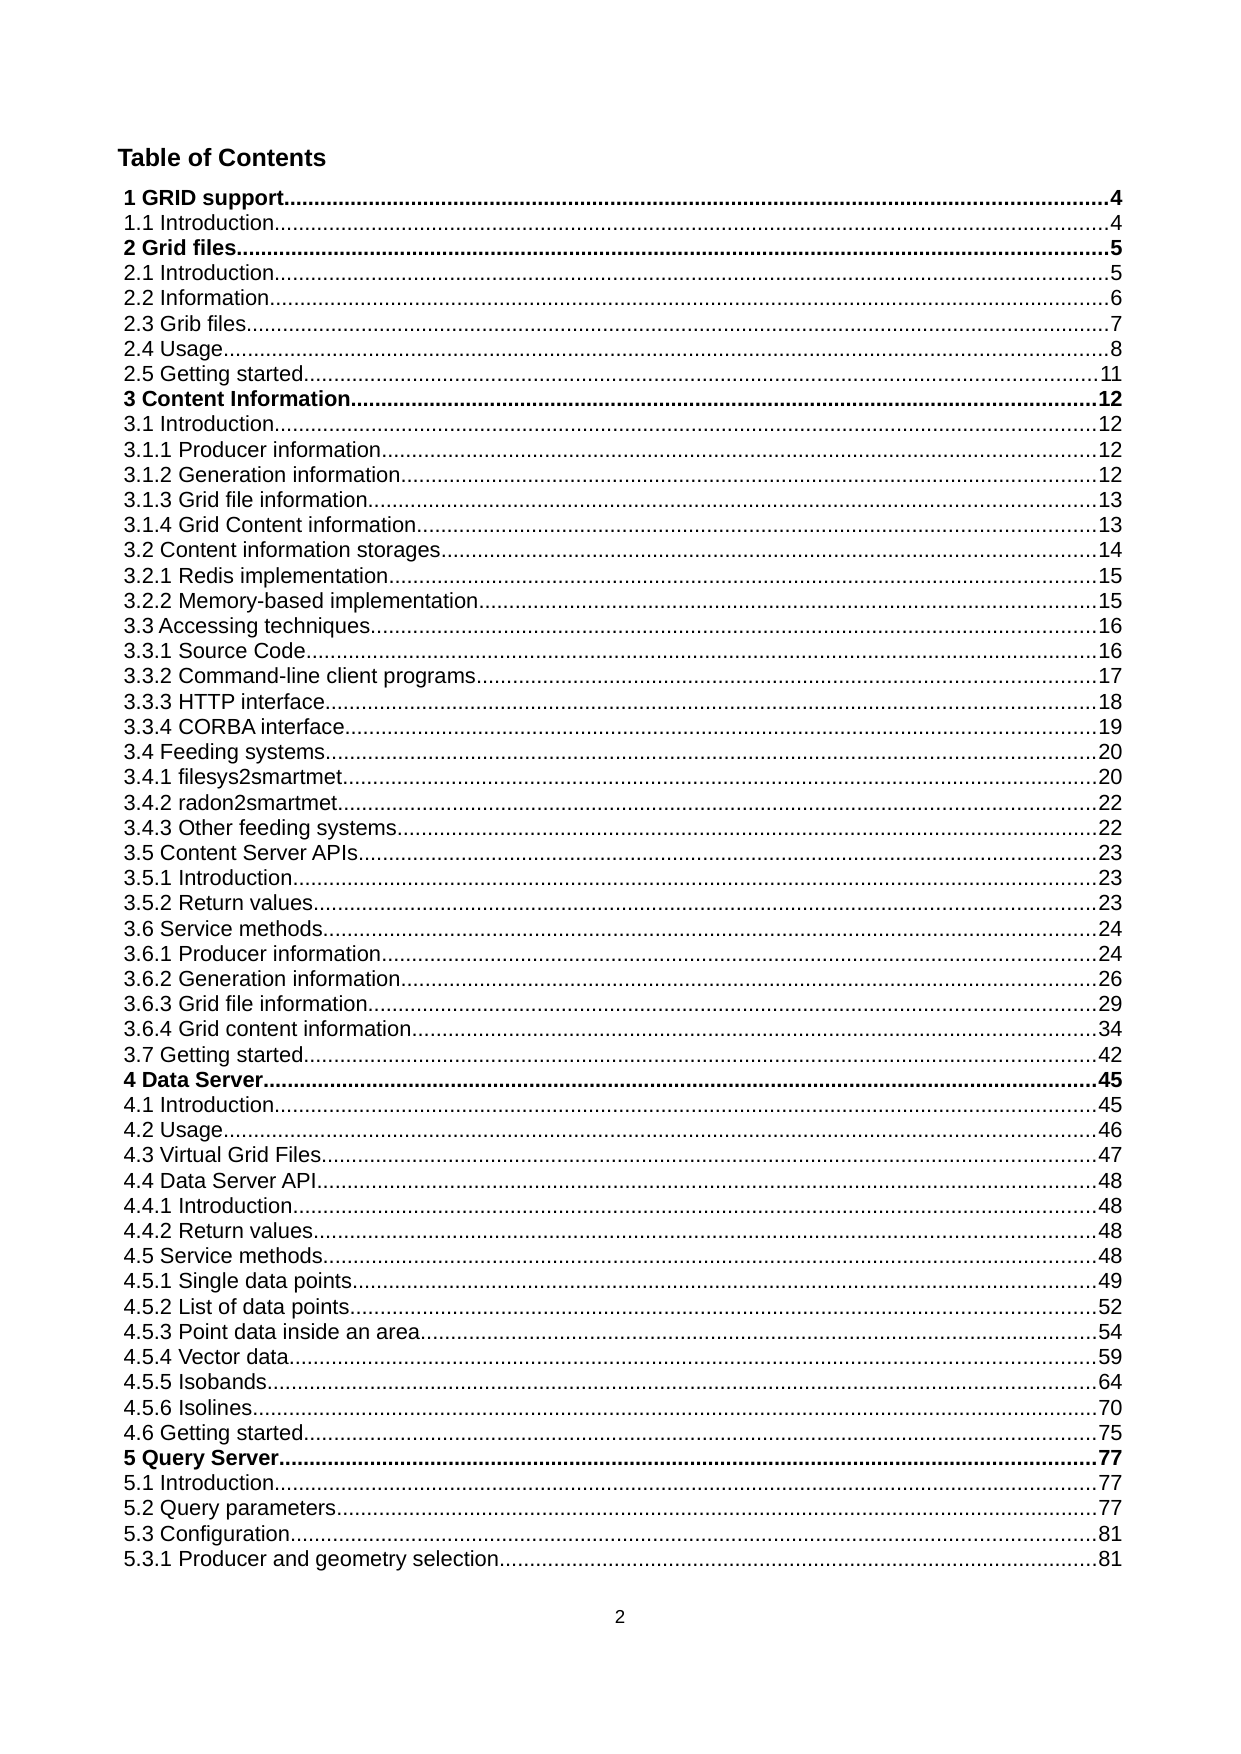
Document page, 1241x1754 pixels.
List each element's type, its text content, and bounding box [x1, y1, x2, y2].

text 3.3.4 CORBA interface 19 [117, 714, 1122, 739]
text 4.5.3 Point data inside an area 54 [117, 1319, 1122, 1344]
text 3 Content Information 12 [117, 386, 1122, 411]
text 1 GRID support 4 [117, 184, 1122, 209]
text 5.3 Configuration 81 [117, 1520, 1122, 1546]
text 3.5.2 Return values 23 [117, 890, 1122, 915]
text 3.3.3 HTTP interface 18 [117, 688, 1122, 714]
text 3.5 Content Server APIs 23 [117, 840, 1122, 865]
text 3.3.1 Source Code 16 [117, 638, 1122, 663]
text 5 Query Server 77 [117, 1445, 1122, 1470]
text 4.4 Data Server API 48 [117, 1167, 1122, 1193]
text 2.5 Getting started 11 [117, 361, 1122, 386]
text 2.2 Information 6 [117, 285, 1122, 310]
text 3.4.1 filesys2smartmet 20 [117, 764, 1122, 789]
text 3.1 Introduction 12 [117, 411, 1122, 436]
text 2 Grid files 5 [117, 235, 1122, 260]
text 4.5 Service methods 48 [117, 1243, 1122, 1268]
text 3.4.3 Other feeding systems 22 [117, 814, 1122, 840]
text 3.2.2 Memory-based implementation 15 [117, 588, 1122, 613]
text 2.4 Usage 8 [117, 336, 1122, 361]
text 3.6.4 Grid content information 34 [117, 1016, 1122, 1041]
text 4.5.2 List of data points 52 [117, 1293, 1122, 1319]
text 2.1 Introduction 5 [117, 260, 1122, 285]
text 4.5.1 Single data points 49 [117, 1268, 1122, 1293]
text 5.3.1 Producer and geometry selection 81 [117, 1546, 1122, 1571]
text 3.3 Accessing techniques 16 [117, 613, 1122, 638]
text 3.7 Getting started 42 [117, 1041, 1122, 1067]
text 3.5.1 Introduction 23 [117, 865, 1122, 890]
text 1.1 Introduction 4 [117, 209, 1122, 235]
text 3.3.2 Command-line client programs 17 [117, 663, 1122, 688]
text 4.4.1 Introduction 48 [117, 1193, 1122, 1218]
text 4.2 Usage 46 [117, 1117, 1122, 1142]
subtitle Table of Contents [117, 143, 1122, 172]
text 3.2 Content information storages 14 [117, 537, 1122, 562]
text 4.4.2 Return values 48 [117, 1218, 1122, 1243]
text 4.5.6 Isolines 70 [117, 1394, 1122, 1419]
text 4.6 Getting started 75 [117, 1419, 1122, 1445]
text 4 Data Server 45 [117, 1067, 1122, 1092]
text 3.6.2 Generation information 26 [117, 966, 1122, 991]
text 4.1 Introduction 45 [117, 1092, 1122, 1117]
text 3.6.1 Producer information 24 [117, 941, 1122, 966]
text 3.1.2 Generation information 12 [117, 462, 1122, 487]
text 3.6.3 Grid file information 29 [117, 991, 1122, 1016]
text 2.3 Grib files 7 [117, 310, 1122, 336]
text 3.1.3 Grid file information 13 [117, 487, 1122, 512]
text 3.4 Feeding systems 20 [117, 739, 1122, 764]
text 5.1 Introduction 77 [117, 1470, 1122, 1495]
text 3.6 Service methods 24 [117, 915, 1122, 941]
text 4.3 Virtual Grid Files 47 [117, 1142, 1122, 1167]
text 5.2 Query parameters 77 [117, 1495, 1122, 1520]
text 3.1.1 Producer information 12 [117, 436, 1122, 462]
text 4.5.5 Isobands 64 [117, 1369, 1122, 1394]
text 3.1.4 Grid Content information 13 [117, 512, 1122, 537]
text 3.2.1 Redis implementation 15 [117, 562, 1122, 588]
text 3.4.2 radon2smartmet 22 [117, 789, 1122, 814]
text 4.5.4 Vector data 59 [117, 1344, 1122, 1369]
